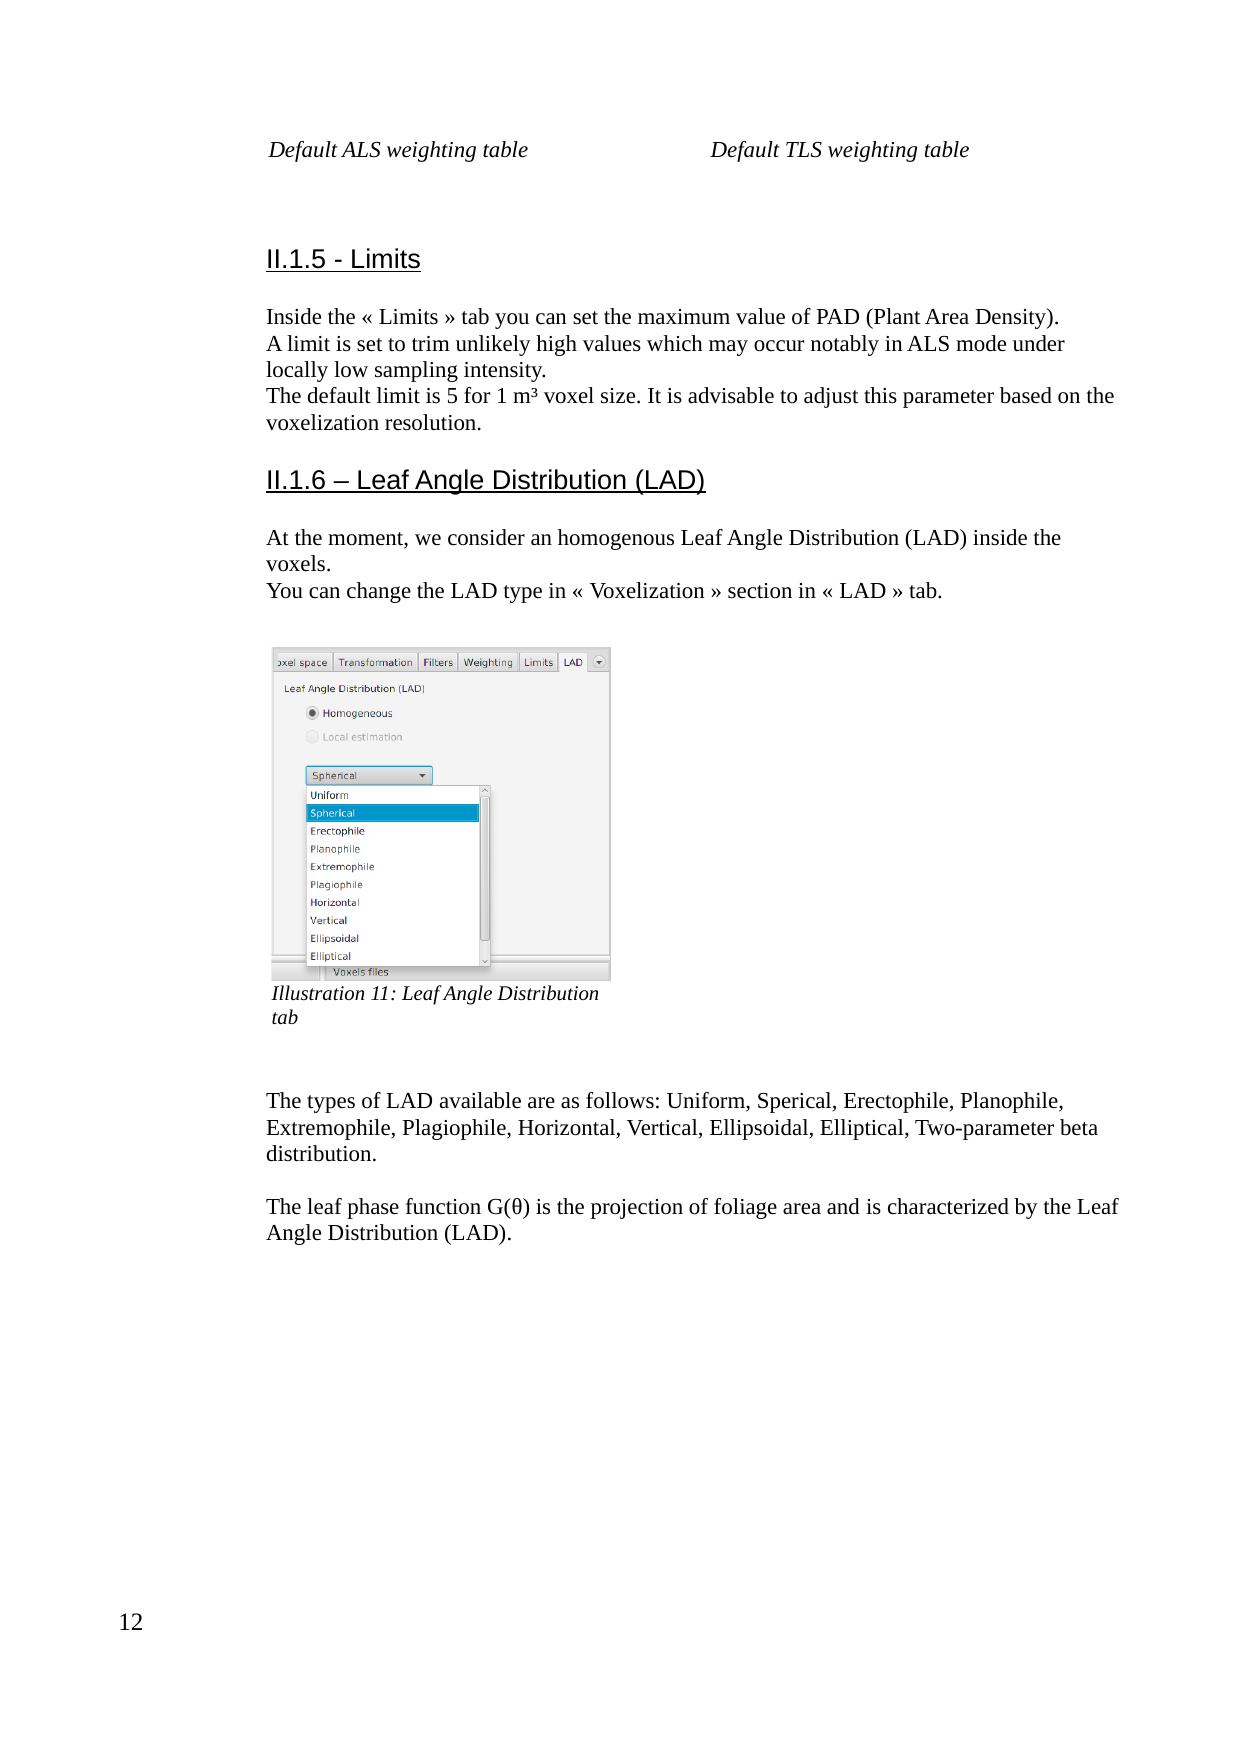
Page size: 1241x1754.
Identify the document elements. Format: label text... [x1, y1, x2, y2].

text The default limit is 5 for 1 m³ voxel size. It is advisable to adjust this parameter based on the voxelization resolution. [266, 382, 1122, 435]
table_header Default ALS weighting table [263, 118, 705, 181]
subtitle II.1.5 - Limits [266, 243, 1122, 275]
text A limit is set to trim unlikely high values which may occur notably in ALS mode under locally low sampling intensity. [266, 330, 1122, 382]
table_header Default TLS weighting table [705, 118, 1166, 181]
picture [271, 647, 611, 981]
subtitle II.1.6 – Leaf Angle Distribution (LAD) [266, 464, 1122, 495]
text The leaf phase function G(θ) is the projection of foliage area and is characterized by the Leaf Angle Distribution (LAD). [266, 1193, 1122, 1246]
table_header [118, 629, 1122, 1035]
text The types of LAD available are as follows: Uniform, Sperical, Erectophile, Planophile, Extremophile, Plagiophile, Horizontal, Vertical, Ellipsoidal, Elliptical, Two-parameter beta distribution. [266, 1087, 1122, 1167]
text Inside the « Limits » tab you can set the maximum value of PAD (Plant Area Density). [266, 303, 1122, 330]
text At the moment, we consider an homogenous Leaf Angle Distribution (LAD) inside the voxels. [266, 524, 1122, 577]
text You can change the LAD type in « Voxelization » section in « LAD » tab. [266, 577, 1122, 603]
